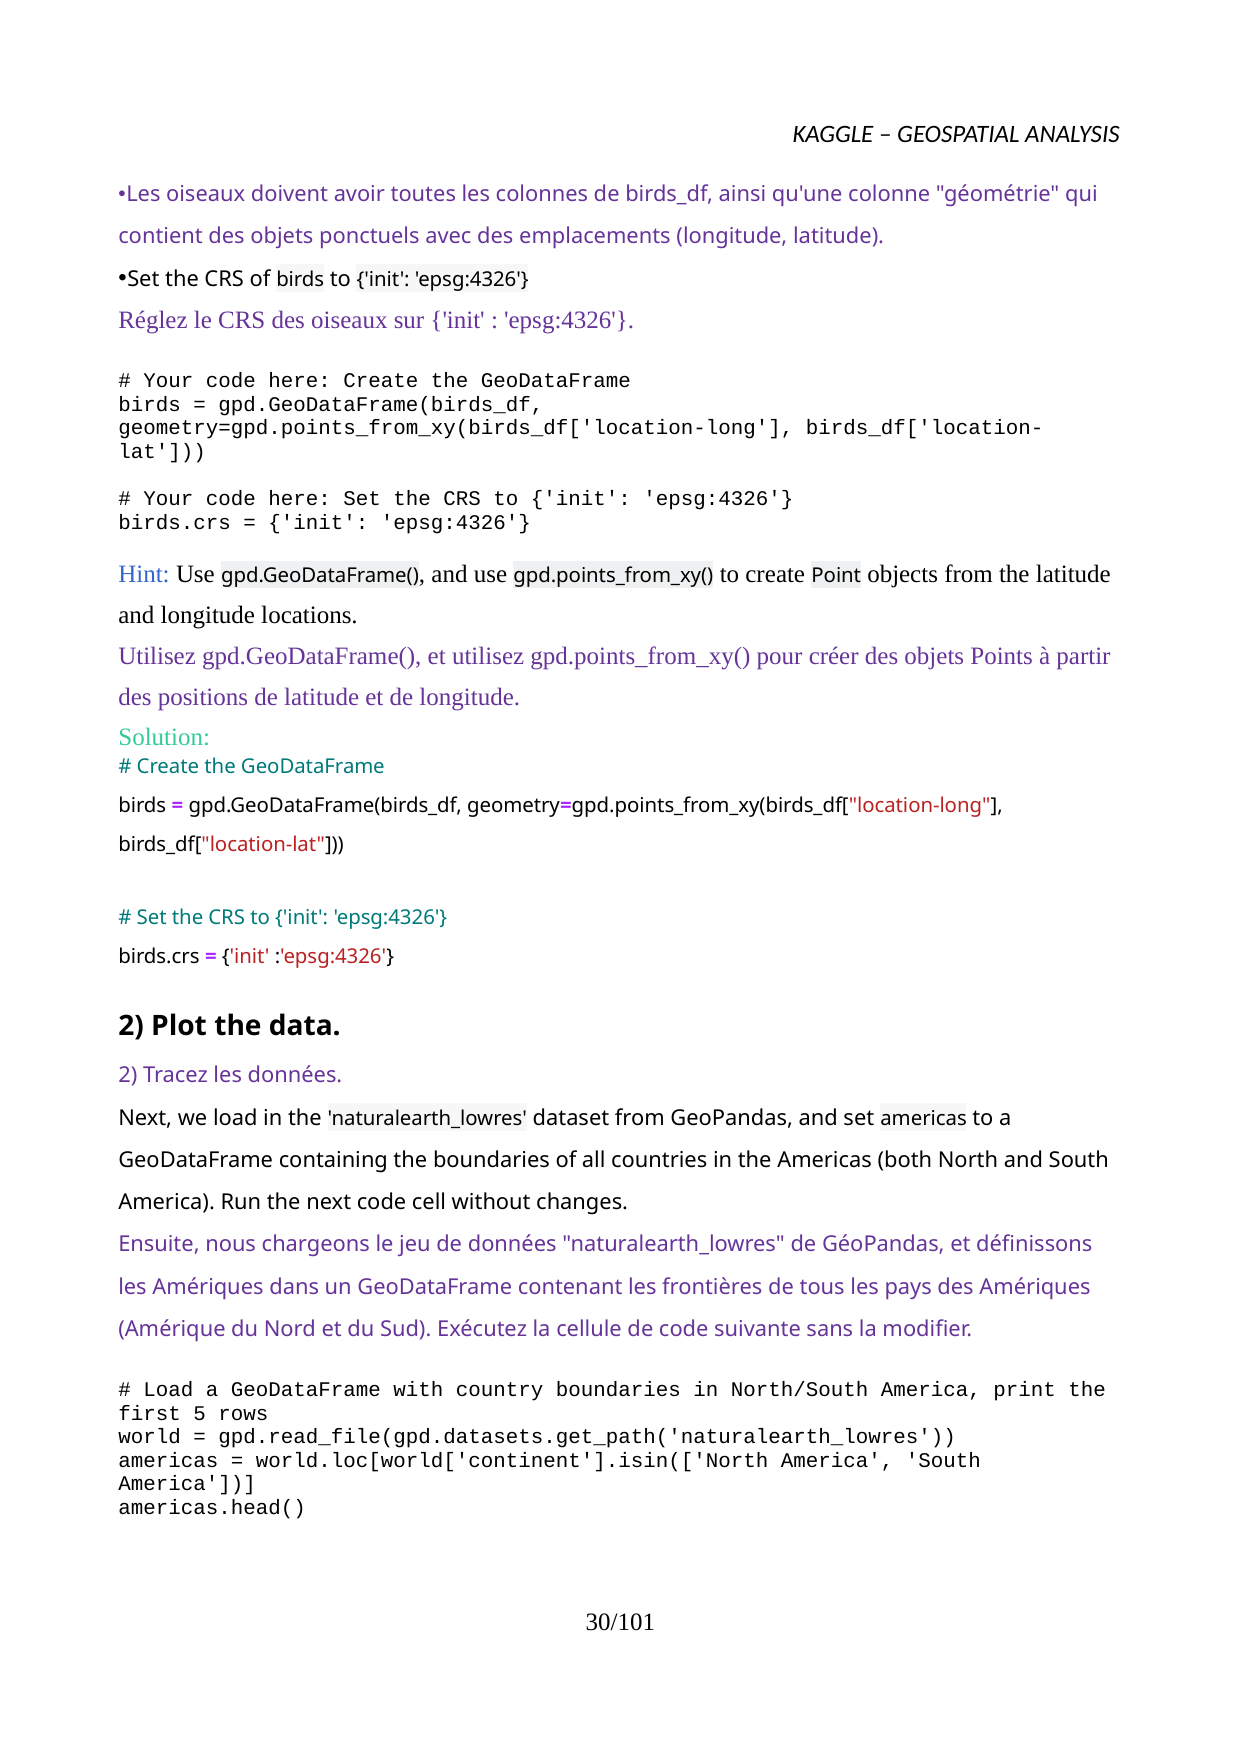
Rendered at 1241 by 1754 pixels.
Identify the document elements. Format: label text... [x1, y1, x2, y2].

text # Your code here: Create the GeoDataFrame [118, 370, 1122, 393]
text birds.crs = {'init': 'epsg:4326'} [118, 512, 1122, 535]
text Hint: Use gpd.GeoDataFrame(), and use gpd.points_from_xy() to create Point objects from the latitude and longitude locations. [118, 559, 1122, 629]
list Les oiseaux doivent avoir toutes les colonnes de birds_df, ainsi qu'une colonne "géométrie" qui contient des objets ponctuels avec des emplacements (longitude, latitude). [118, 178, 1122, 250]
text birds.crs = {'init' :'epsg:4326'} [118, 942, 1122, 969]
text # Set the CRS to {'init': 'epsg:4326'} [118, 903, 1122, 930]
text world = gpd.read_file(gpd.datasets.get_path('naturalearth_lowres')) [118, 1426, 1122, 1450]
text 2) Tracez les données. [118, 1059, 1122, 1089]
text birds = gpd.GeoDataFrame(birds_df, geometry=gpd.points_from_xy(birds_df['location-long'], birds_df['location-lat'])) [118, 393, 1122, 464]
text Utilisez gpd.GeoDataFrame(), et utilisez gpd.points_from_xy() pour créer des objets Points à partir des positions de latitude et de longitude. [118, 641, 1122, 711]
text Ensuite, nous chargeons le jeu de données "naturalearth_lowres" de GéoPandas, et définissons les Amériques dans un GeoDataFrame contenant les frontières de tous les pays des Amériques (Amérique du Nord et du Sud). Exécutez la cellule de code suivante sans la modifier. [118, 1228, 1122, 1343]
text Solution: [118, 722, 1122, 751]
text americas.head() [118, 1497, 1122, 1521]
text # Load a GeoDataFrame with country boundaries in North/South America, print the first 5 rows [118, 1379, 1122, 1426]
text Next, we load in the 'naturalearth_lowres' dataset from GeoPandas, and set americas to a GeoDataFrame containing the boundaries of all countries in the Americas (both North and South America). Run the next code cell without changes. [118, 1101, 1122, 1216]
text Réglez le CRS des oiseaux sur {'init' : 'epsg:4326'}. [118, 305, 1122, 334]
text americas = world.loc[world['continent'].isin(['North America', 'South America'])] [118, 1450, 1122, 1497]
subtitle 2) Plot the data. [118, 1005, 1122, 1043]
text birds = gpd.GeoDataFrame(birds_df, geometry=gpd.points_from_xy(birds_df["location-long"], birds_df["location-lat"])) [118, 791, 1122, 857]
text # Your code here: Set the CRS to {'init': 'epsg:4326'} [118, 488, 1122, 512]
list Set the CRS of birds to {'init': 'epsg:4326'} [118, 263, 1122, 292]
text # Create the GeoDataFrame [118, 751, 1122, 779]
